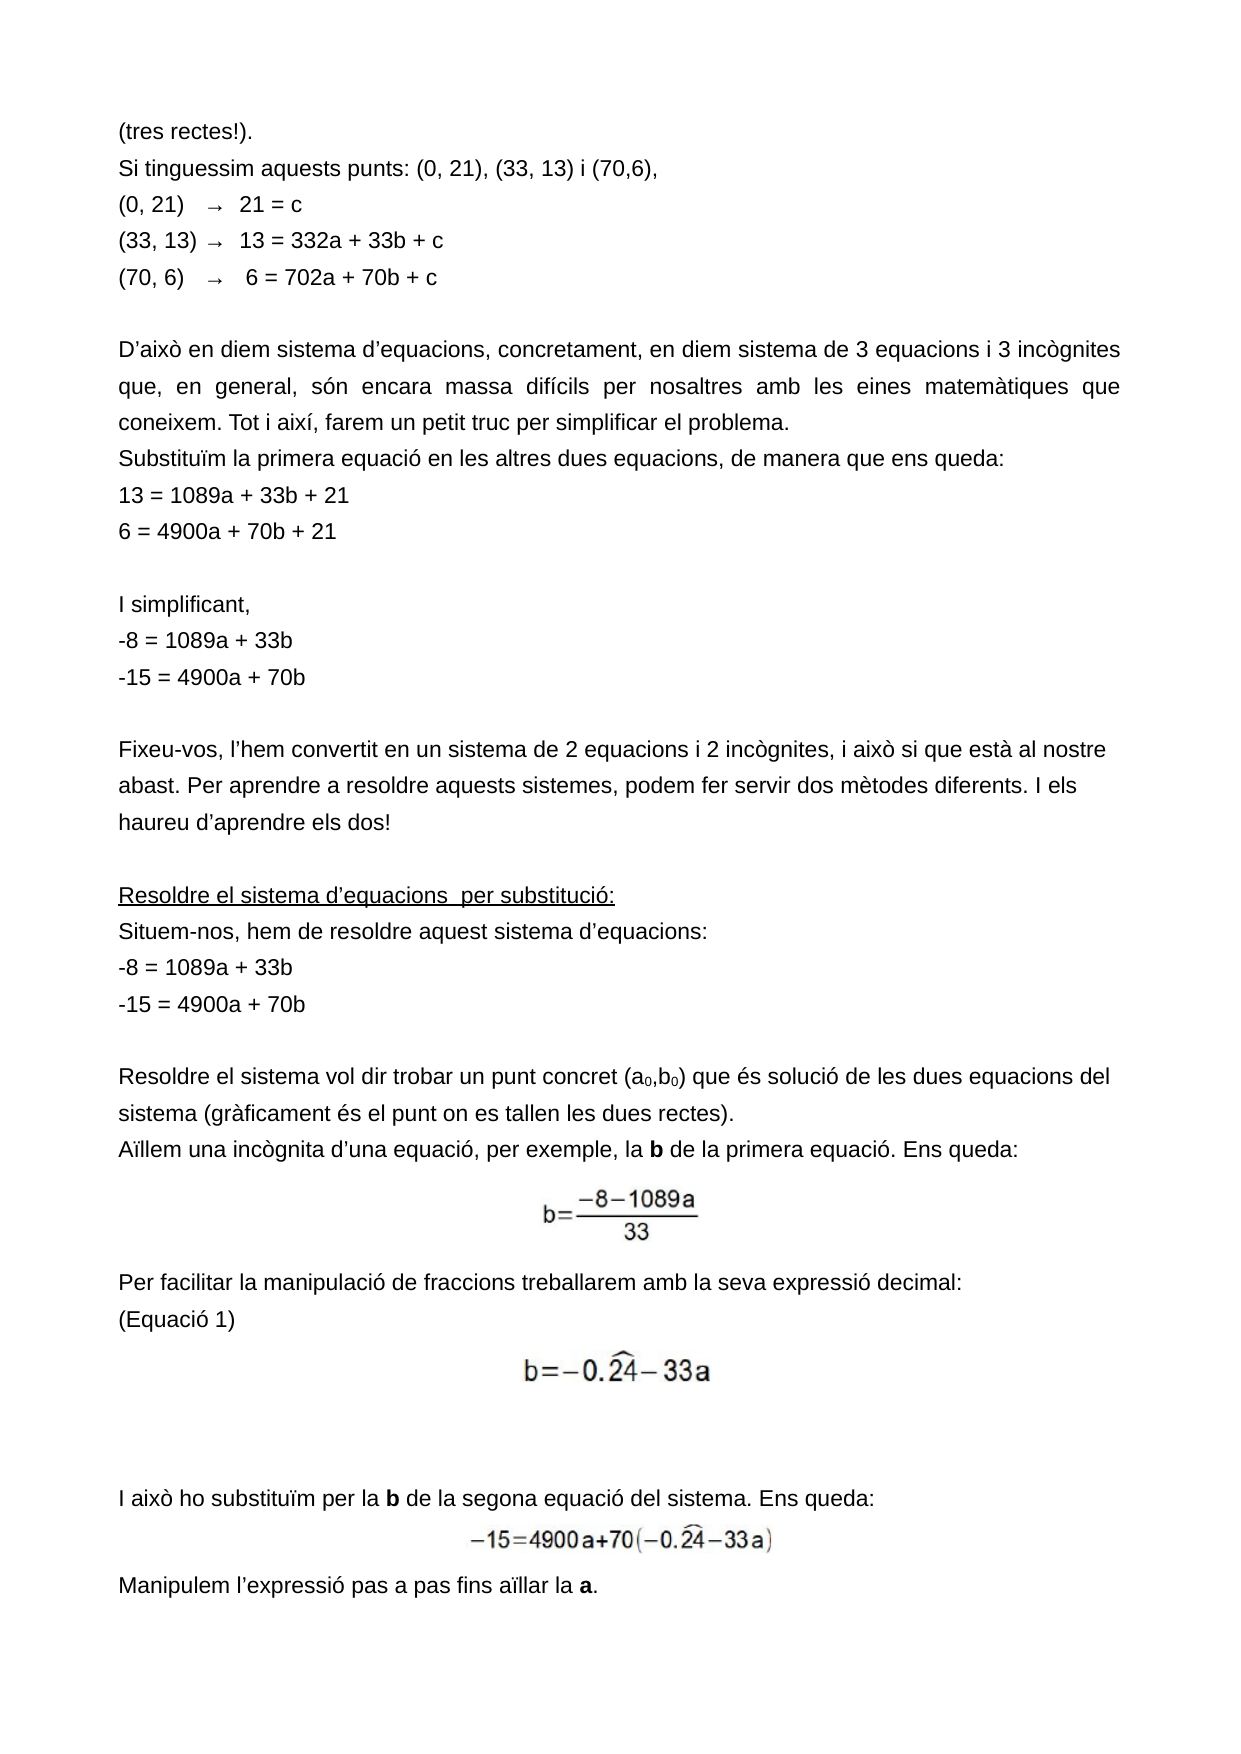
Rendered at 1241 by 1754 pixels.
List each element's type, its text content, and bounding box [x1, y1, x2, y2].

text Si tinguessim aquests punts: (0, 21), (33, 13) i (70,6), [118, 154, 1122, 181]
text D’això en diem sistema d’equacions, concretament, en diem sistema de 3 equacions i 3 incògnites que, en general, són encara massa difícils per nosaltres amb les eines matemàtiques que coneixem. Tot i així, farem un petit truc per simplificar el problema. [118, 336, 1122, 435]
text -15 = 4900a + 70b [118, 663, 1122, 690]
text (70, 6) → 6 = 702a + 70b + c [118, 263, 1122, 290]
text Resoldre el sistema vol dir trobar un punt concret (a0,b0) que és solució de les dues equacions del [118, 1063, 1122, 1090]
text -15 = 4900a + 70b [118, 991, 1122, 1017]
text Aïllem una incògnita d’una equació, per exemple, la b de la primera equació. Ens queda: [118, 1136, 1122, 1162]
text -8 = 1089a + 33b [118, 954, 1122, 981]
text Manipulem l’expressió pas a pas fins aïllar la a. [118, 1521, 1122, 1599]
picture [516, 1344, 724, 1403]
text -8 = 1089a + 33b [118, 627, 1122, 653]
text Fixeu-vos, l’hem convertit en un sistema de 2 equacions i 2 incògnites, i això si que està al nostre [118, 736, 1122, 762]
text I simplificant, [118, 591, 1122, 617]
picture [499, 1172, 741, 1260]
text 6 = 4900a + 70b + 21 [118, 518, 1122, 544]
text (Equació 1) [118, 1306, 1122, 1332]
text (tres rectes!). [118, 118, 1122, 144]
text 13 = 1089a + 33b + 21 [118, 482, 1122, 508]
text haureu d’aprendre els dos! [118, 809, 1122, 835]
text Substituïm la primera equació en les altres dues equacions, de manera que ens queda: [118, 445, 1122, 472]
text abast. Per aprendre a resoldre aquests sistemes, podem fer servir dos mètodes diferents. I els [118, 772, 1122, 799]
text (0, 21) → 21 = c [118, 191, 1122, 217]
text I això ho substituïm per la b de la segona equació del sistema. Ens queda: [118, 1485, 1122, 1511]
text Per facilitar la manipulació de fraccions treballarem amb la seva expressió decimal: [118, 1172, 1122, 1296]
picture [456, 1521, 784, 1563]
text Situem-nos, hem de resoldre aquest sistema d’equacions: [118, 918, 1122, 944]
text sistema (gràficament és el punt on es tallen les dues rectes). [118, 1100, 1122, 1126]
text (33, 13) → 13 = 332a + 33b + c [118, 227, 1122, 253]
text Resoldre el sistema d’equacions per substitució: [118, 882, 1122, 908]
